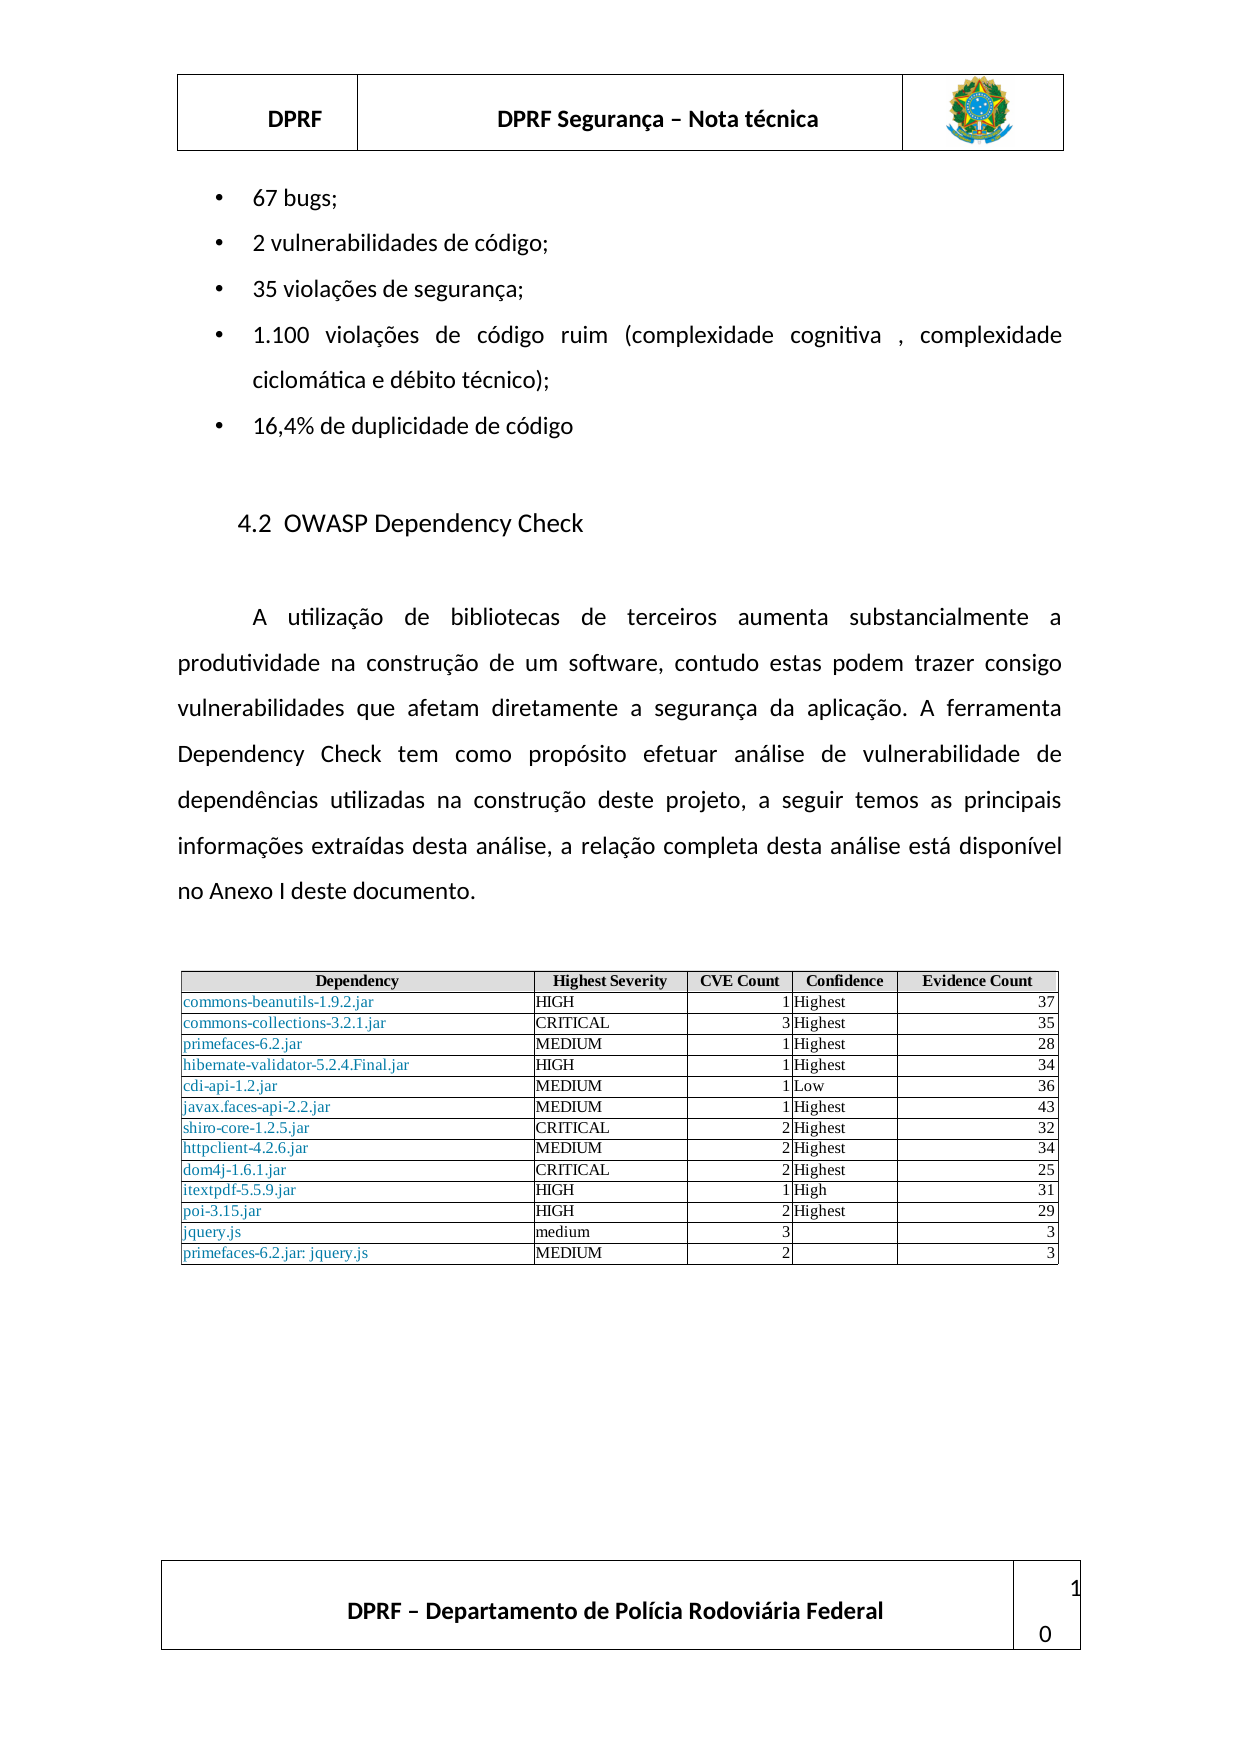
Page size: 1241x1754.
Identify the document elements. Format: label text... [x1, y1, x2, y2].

picture [229, 1104, 234, 1112]
picture [184, 1142, 189, 1153]
picture [380, 1020, 385, 1028]
picture [216, 1083, 221, 1095]
picture [373, 1020, 378, 1028]
picture [338, 1061, 345, 1070]
picture [199, 999, 204, 1007]
picture [184, 1059, 189, 1070]
picture [256, 1122, 261, 1133]
picture [237, 1125, 242, 1133]
list 1.100 violações de código ruim (complexidade cognitiva , complexidade ciclomática e débito técnico); [215, 319, 1063, 395]
picture [368, 999, 373, 1007]
picture [361, 999, 366, 1007]
list 2 vulnerabilidades de código; [215, 227, 1063, 258]
picture [290, 1187, 295, 1195]
list 67 bugs; [215, 182, 1063, 212]
picture [224, 1100, 228, 1112]
text A utilização de bibliotecas de terceiros aumenta substancialmente a produtividade na construção de um software, contudo estas podem trazer consigo vulnerabilidades que afetam diretamente a segurança da aplicação. A ferramenta Dependency Check tem como propósito efetuar análise de vulnerabilidade de dependências utilizadas na construção deste projeto, a seguir temos as principais informações extraídas desta análise, a relação completa desta análise está disponível no Anexo I deste documento. [177, 860, 1063, 906]
picture [297, 1125, 302, 1133]
text A utilização de bibliotecas de terceiros aumenta substancialmente a produtividade na construção de um software, contudo estas podem trazer consigo vulnerabilidades que afetam diretamente a segurança da aplicação. A ferramenta Dependency Check tem como propósito efetuar análise de vulnerabilidade de dependências utilizadas na construção deste projeto, a seguir temos as principais informações extraídas desta análise, a relação completa desta análise está disponível no Anexo I deste documento. [177, 769, 1063, 784]
picture [357, 1017, 362, 1028]
picture [317, 1059, 324, 1070]
text A utilização de bibliotecas de terceiros aumenta substancialmente a produtividade na construção de um software, contudo estas podem trazer consigo vulnerabilidades que afetam diretamente a segurança da aplicação. A ferramenta Dependency Check tem como propósito efetuar análise de vulnerabilidade de dependências utilizadas na construção deste projeto, a seguir temos as principais informações extraídas desta análise, a relação completa desta análise está disponível no Anexo I deste documento. [177, 723, 1063, 738]
text A utilização de bibliotecas de terceiros aumenta substancialmente a produtividade na construção de um software, contudo estas podem trazer consigo vulnerabilidades que afetam diretamente a segurança da aplicação. A ferramenta Dependency Check tem como propósito efetuar análise de vulnerabilidade de dependências utilizadas na construção deste projeto, a seguir temos as principais informações extraídas desta análise, a relação completa desta análise está disponível no Anexo I deste documento. [177, 601, 1063, 647]
picture [257, 1164, 262, 1175]
picture [190, 1122, 195, 1133]
picture [237, 1184, 247, 1192]
picture [183, 1250, 189, 1262]
picture [253, 996, 257, 1007]
list 35 violações de segurança; [215, 273, 1063, 304]
picture [205, 1083, 214, 1091]
subtitle 4.2 OWASP Dependency Check [584, 506, 1063, 539]
picture [183, 1041, 189, 1053]
picture [284, 999, 289, 1007]
picture [249, 1145, 257, 1151]
picture [311, 1020, 316, 1028]
picture [232, 999, 237, 1007]
text A utilização de bibliotecas de terceiros aumenta substancialmente a produtividade na construção de um software, contudo estas podem trazer consigo vulnerabilidades que afetam diretamente a segurança da aplicação. A ferramenta Dependency Check tem como propósito efetuar análise de vulnerabilidade de dependências utilizadas na construção deste projeto, a seguir temos as principais informações extraídas desta análise, a relação completa desta análise está disponível no Anexo I deste documento. [177, 814, 1063, 830]
picture [269, 1104, 274, 1116]
picture [357, 1059, 364, 1070]
subtitle 4.2 OWASP Dependency Check [177, 506, 237, 539]
list 16,4% de duplicidade de código [215, 410, 1063, 441]
text A utilização de bibliotecas de terceiros aumenta substancialmente a produtividade na construção de um software, contudo estas podem trazer consigo vulnerabilidades que afetam diretamente a segurança da aplicação. A ferramenta Dependency Check tem como propósito efetuar análise de vulnerabilidade de dependências utilizadas na construção deste projeto, a seguir temos as principais informações extraídas desta análise, a relação completa desta análise está disponível no Anexo I deste documento. [177, 677, 1063, 693]
picture [199, 1020, 204, 1028]
picture [280, 1122, 287, 1133]
picture [208, 1166, 217, 1175]
picture [320, 996, 325, 1007]
picture [183, 1208, 189, 1220]
picture [944, 75, 1020, 149]
picture [232, 1020, 237, 1028]
picture [236, 1080, 241, 1091]
picture [306, 1062, 311, 1070]
